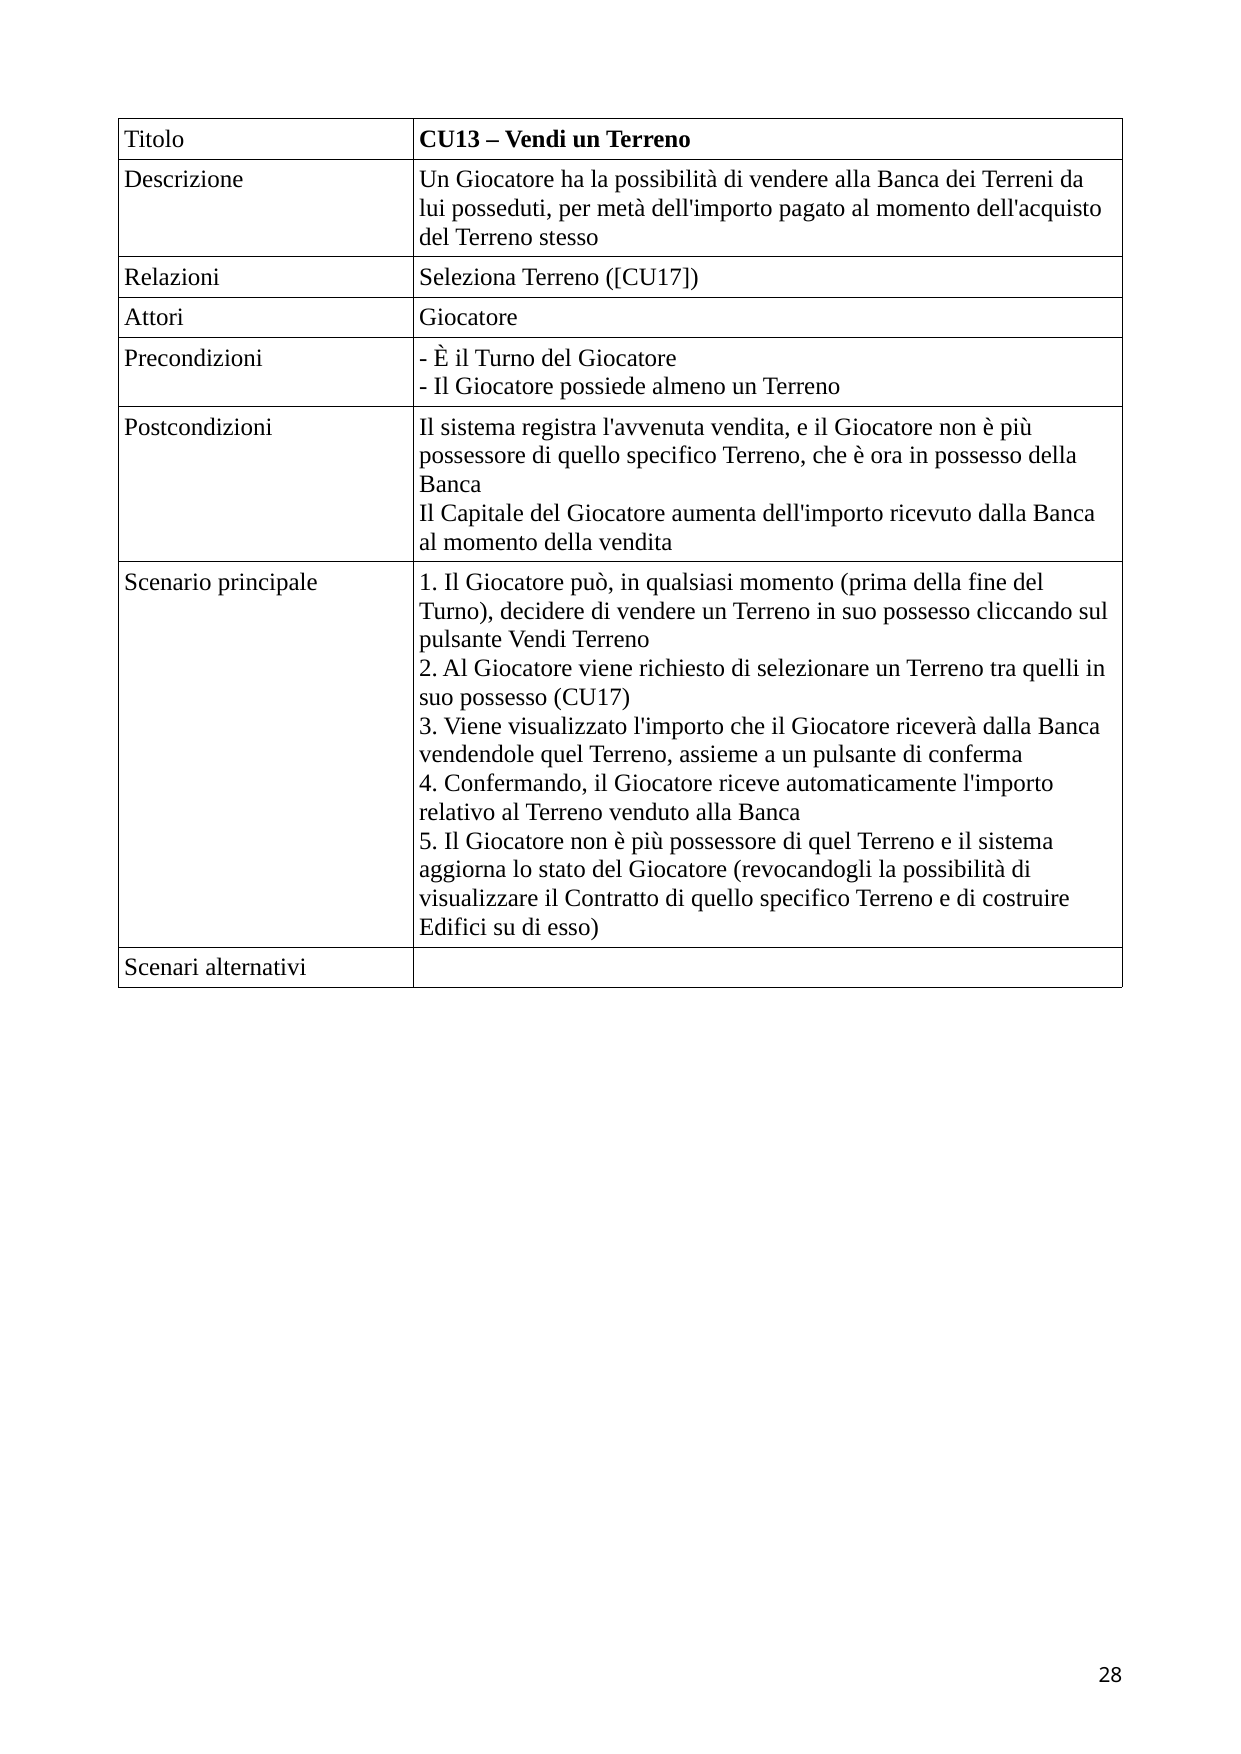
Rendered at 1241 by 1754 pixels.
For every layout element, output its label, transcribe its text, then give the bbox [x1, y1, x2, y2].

table_cell Un Giocatore ha la possibilità di vendere alla Banca dei Terreni da lui posseduti, per metà dell'importo pagato al momento dell'acquisto del Terreno stesso [414, 160, 1122, 256]
table_cell Descrizione [119, 160, 413, 256]
table_cell Scenari alternativi [119, 948, 413, 987]
table_cell Precondizioni [119, 338, 413, 406]
table_cell Attori [119, 298, 413, 337]
table_cell [414, 948, 1122, 987]
table_header CU13 – Vendi un Terreno [414, 119, 1122, 158]
table_cell Il sistema registra l'avvenuta vendita, e il Giocatore non è più possessore di quello specifico Terreno, che è ora in possesso della Banca Il Capitale del Giocatore aumenta dell'importo ricevuto dalla Banca al momento della vendita [414, 407, 1122, 561]
table_cell Relazioni [119, 257, 413, 297]
table_cell Scenario principale [119, 562, 413, 947]
table_cell - È il Turno del Giocatore - Il Giocatore possiede almeno un Terreno [414, 338, 1122, 406]
table_header Titolo [119, 119, 413, 158]
table_cell Seleziona Terreno ([CU17]) [414, 257, 1122, 297]
table_cell 1. Il Giocatore può, in qualsiasi momento (prima della fine del Turno), decidere di vendere un Terreno in suo possesso cliccando sul pulsante Vendi Terreno 2. Al Giocatore viene richiesto di selezionare un Terreno tra quelli in suo possesso (CU17) 3. Viene visualizzato l'importo che il Giocatore riceverà dalla Banca vendendole quel Terreno, assieme a un pulsante di conferma 4. Confermando, il Giocatore riceve automaticamente l'importo relativo al Terreno venduto alla Banca 5. Il Giocatore non è più possessore di quel Terreno e il sistema aggiorna lo stato del Giocatore (revocandogli la possibilità di visualizzare il Contratto di quello specifico Terreno e di costruire Edifici su di esso) [414, 562, 1122, 947]
table_cell Giocatore [414, 298, 1122, 337]
table_cell Postcondizioni [119, 407, 413, 561]
